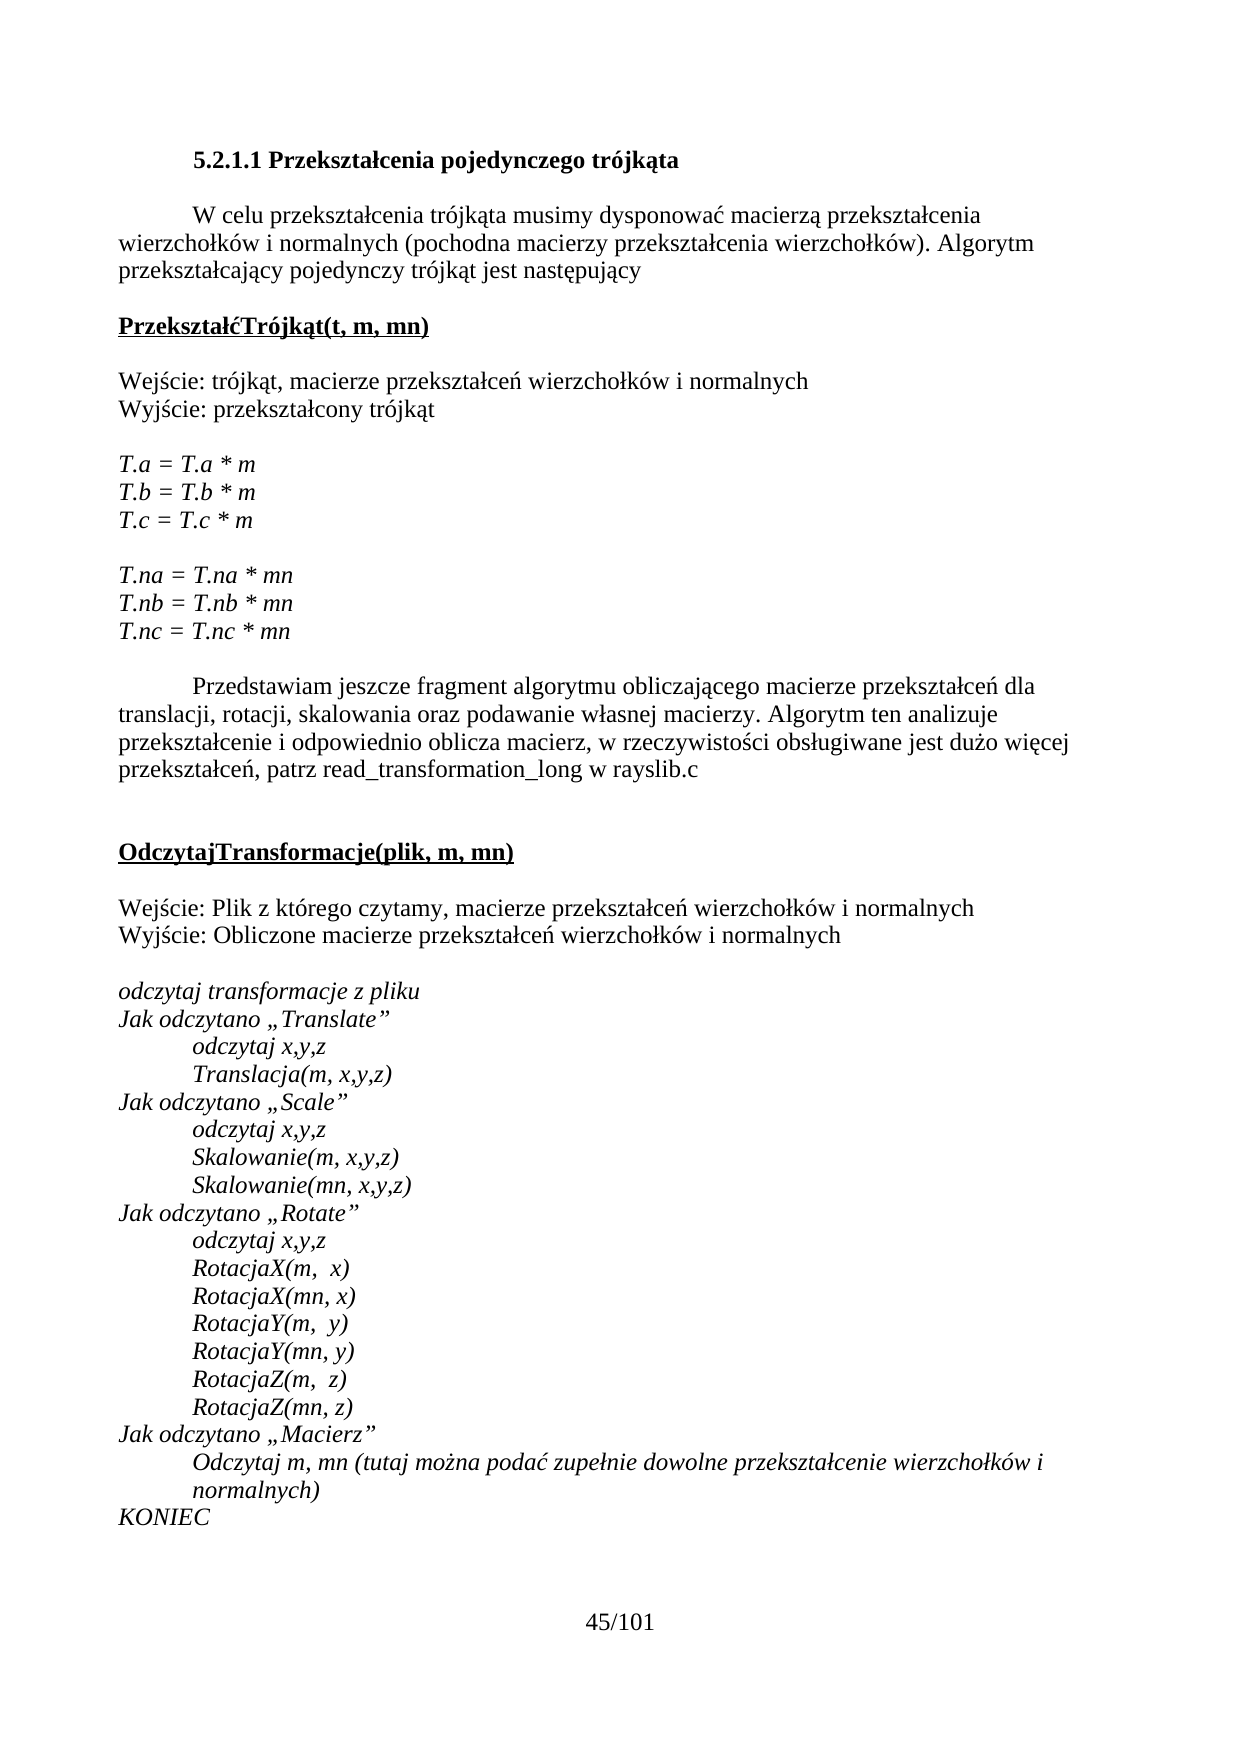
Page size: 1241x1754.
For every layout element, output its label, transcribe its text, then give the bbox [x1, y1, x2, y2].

text 5.2.1.1 Przekształcenia pojedynczego trójkąta [193, 146, 1122, 173]
text Jak odczytano „Rotate” [118, 1199, 1122, 1226]
text RotacjaX(mn, x) [118, 1282, 1122, 1309]
text W celu przekształcenia trójkąta musimy dysponować macierzą przekształcenia wierzchołków i normalnych (pochodna macierzy przekształcenia wierzchołków). Algorytm przekształcający pojedynczy trójkąt jest następujący [118, 201, 1122, 284]
text Wyjście: przekształcony trójkąt [118, 395, 1122, 423]
text T.a = T.a * m [118, 451, 1122, 478]
text Wejście: Plik z którego czytamy, macierze przekształceń wierzchołków i normalnych [118, 894, 1122, 922]
text Skalowanie(mn, x,y,z) [118, 1171, 1122, 1199]
text Przedstawiam jeszcze fragment algorytmu obliczającego macierze przekształceń dla translacji, rotacji, skalowania oraz podawanie własnej macierzy. Algorytm ten analizuje przekształcenie i odpowiednio oblicza macierz, w rzeczywistości obsługiwane jest dużo więcej przekształceń, patrz read_transformation_long w rayslib.c [118, 672, 1122, 783]
text Wejście: trójkąt, macierze przekształceń wierzchołków i normalnych [118, 367, 1122, 395]
text odczytaj x,y,z [118, 1032, 1122, 1060]
text RotacjaY(mn, y) [118, 1337, 1122, 1365]
text Translacja(m, x,y,z) [118, 1060, 1122, 1088]
text Skalowanie(m, x,y,z) [118, 1143, 1122, 1171]
text T.nc = T.nc * mn [118, 617, 1122, 644]
text Jak odczytano „Translate” [118, 1005, 1122, 1032]
text odczytaj x,y,z [118, 1226, 1122, 1254]
text odczytaj x,y,z [118, 1116, 1122, 1143]
text T.c = T.c * m [118, 506, 1122, 534]
text T.na = T.na * mn [118, 561, 1122, 589]
text RotacjaY(m, y) [118, 1309, 1122, 1337]
text PrzekształćTrójkąt(t, m, mn) [118, 312, 1122, 340]
text T.b = T.b * m [118, 478, 1122, 506]
text Jak odczytano „Scale” [118, 1088, 1122, 1116]
text KONIEC [118, 1503, 1122, 1531]
text RotacjaZ(m, z) [118, 1365, 1122, 1393]
text RotacjaX(m, x) [118, 1254, 1122, 1282]
text RotacjaZ(mn, z) [118, 1393, 1122, 1420]
text OdczytajTransformacje(plik, m, mn) [118, 838, 1122, 866]
text Jak odczytano „Macierz” [118, 1420, 1122, 1448]
text Wyjście: Obliczone macierze przekształceń wierzchołków i normalnych [118, 922, 1122, 949]
text odczytaj transformacje z pliku [118, 977, 1122, 1005]
text Odczytaj m, mn (tutaj można podać zupełnie dowolne przekształcenie wierzchołków i normalnych) [192, 1448, 1122, 1503]
subtitle T.nb = T.nb * mn [118, 589, 1122, 617]
